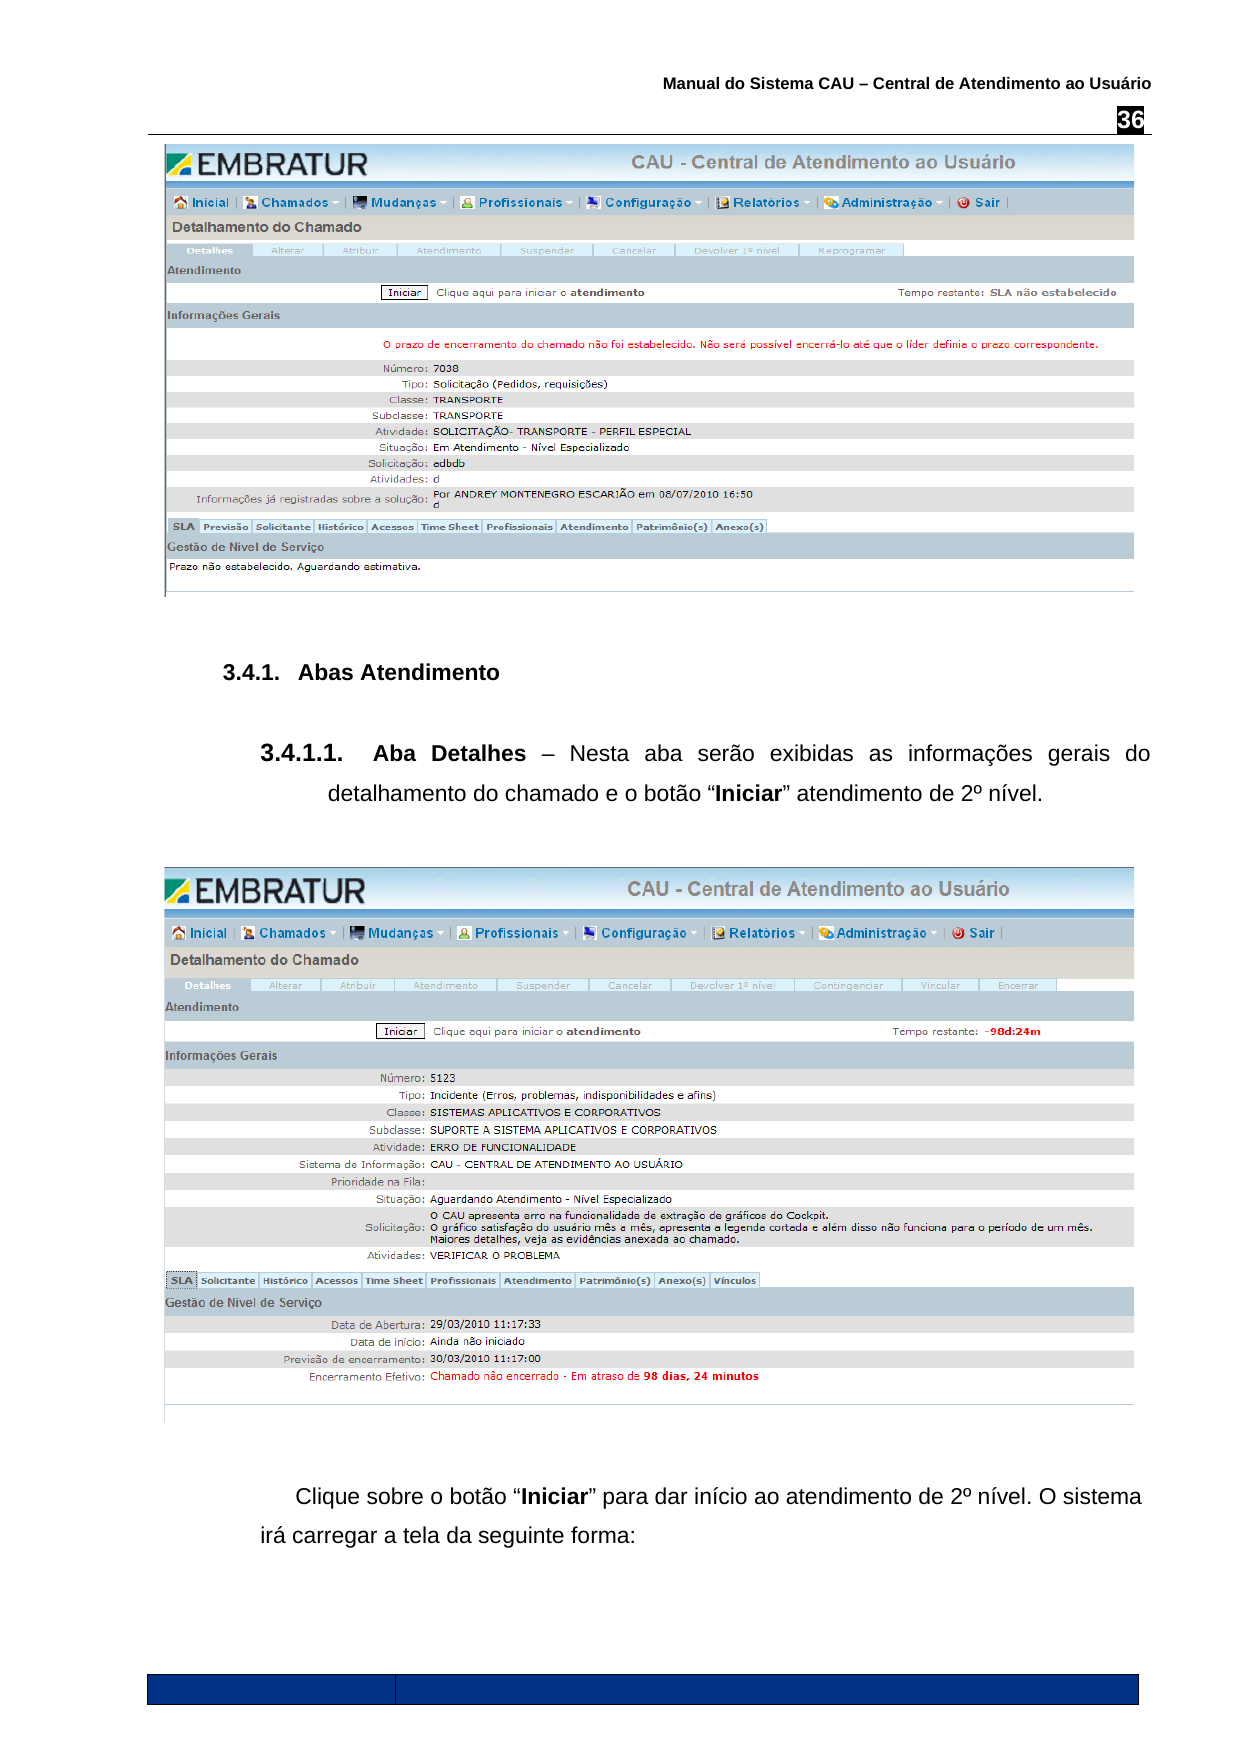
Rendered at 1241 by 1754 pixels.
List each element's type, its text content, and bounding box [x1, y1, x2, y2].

picture [164, 144, 1135, 597]
picture [164, 867, 1135, 1422]
list Aba Detalhes – Nesta aba serão exibidas as informações gerais do detalhamento do chamado e o botão “Iniciar” atendimento de 2º nível. [260, 738, 1152, 806]
list Abas Atendimento [223, 659, 1152, 685]
text Clique sobre o botão “Iniciar” para dar início ao atendimento de 2º nível. O sistema irá carregar a tela da seguinte forma: [260, 1483, 1152, 1549]
